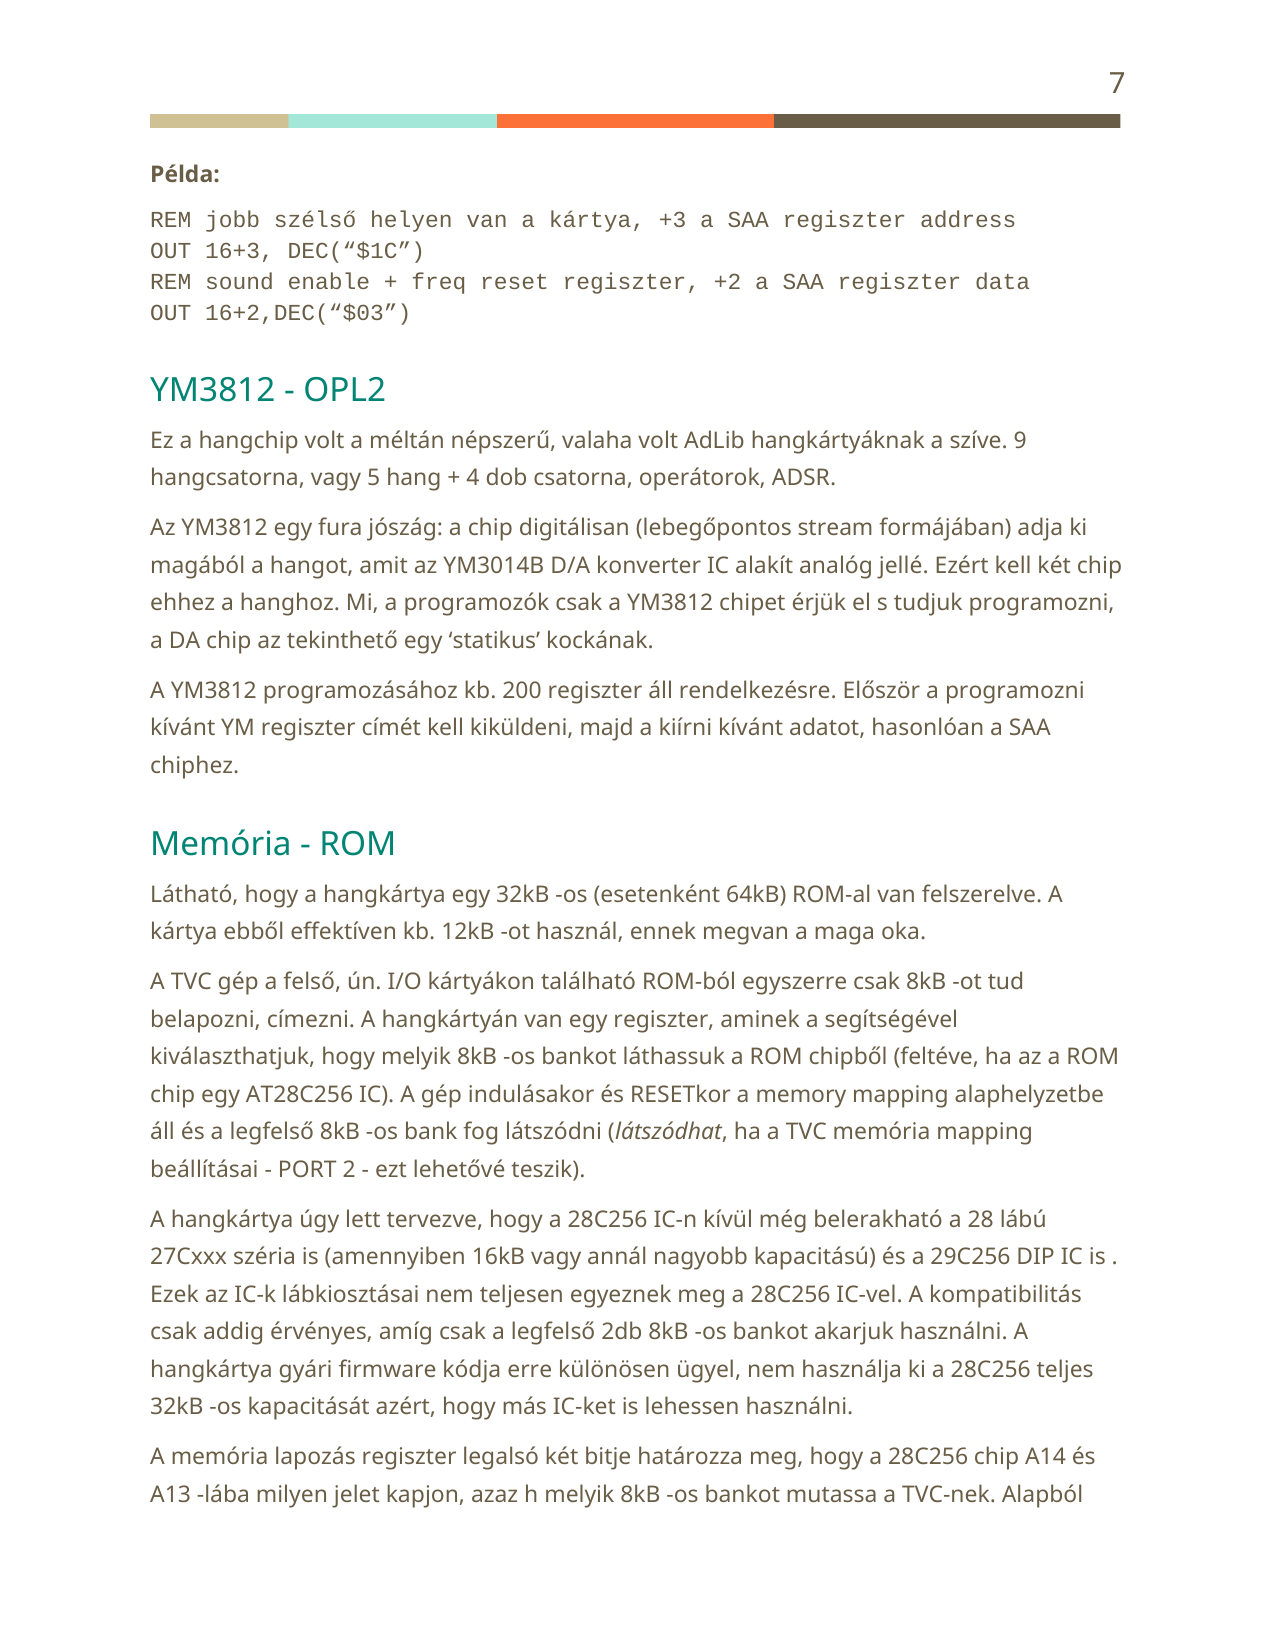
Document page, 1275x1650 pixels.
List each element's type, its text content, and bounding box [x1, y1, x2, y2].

text Példa: [150, 158, 1125, 190]
subtitle Memória - ROM [150, 820, 1125, 865]
subtitle YM3812 - OPL2 [150, 366, 1125, 411]
text REM jobb szélső helyen van a kártya, +3 a SAA regiszter address OUT 16+3, DEC(“$1C”) REM sound enable + freq reset regiszter, +2 a SAA regiszter data OUT 16+2,DEC(“$03”) [150, 208, 1125, 327]
text Látható, hogy a hangkártya egy 32kB -os (esetenként 64kB) ROM-al van felszerelve. A kártya ebből effektíven kb. 12kB -ot használ, ennek megvan a maga oka. [150, 878, 1125, 946]
text A memória lapozás regiszter legalsó két bitje határozza meg, hogy a 28C256 chip A14 és A13 -lába milyen jelet kapjon, azaz h melyik 8kB -os bankot mutassa a TVC-nek. Alapból [150, 1440, 1125, 1509]
picture [150, 114, 1121, 128]
text Az YM3812 egy fura jószág: a chip digitálisan (lebegőpontos stream formájában) adja ki magából a hangot, amit az YM3014B D/A konverter IC alakít analóg jellé. Ezért kell két chip ehhez a hanghoz. Mi, a programozók csak a YM3812 chipet érjük el s tudjuk programozni, a DA chip az tekinthető egy ‘statikus’ kockának. [150, 511, 1125, 655]
text Ez a hangchip volt a méltán népszerű, valaha volt AdLib hangkártyáknak a szíve. 9 hangcsatorna, vagy 5 hang + 4 dob csatorna, operátorok, ADSR. [150, 424, 1125, 493]
text A hangkártya úgy lett tervezve, hogy a 28C256 IC-n kívül még belerakható a 28 lábú 27Cxxx széria is (amennyiben 16kB vagy annál nagyobb kapacitású) és a 29C256 DIP IC is . Ezek az IC-k lábkiosztásai nem teljesen egyeznek meg a 28C256 IC-vel. A kompatibilitás csak addig érvényes, amíg csak a legfelső 2db 8kB -os bankot akarjuk használni. A hangkártya gyári firmware kódja erre különösen ügyel, nem használja ki a 28C256 teljes 32kB -os kapacitását azért, hogy más IC-ket is lehessen használni. [150, 1203, 1125, 1421]
text A YM3812 programozásához kb. 200 regiszter áll rendelkezésre. Először a programozni kívánt YM regiszter címét kell kiküldeni, majd a kiírni kívánt adatot, hasonlóan a SAA chiphez. [150, 674, 1125, 780]
text A TVC gép a felső, ún. I/O kártyákon található ROM-ból egyszerre csak 8kB -ot tud belapozni, címezni. A hangkártyán van egy regiszter, aminek a segítségével kiválaszthatjuk, hogy melyik 8kB -os bankot láthassuk a ROM chipből (feltéve, ha az a ROM chip egy AT28C256 IC). A gép indulásakor és RESETkor a memory mapping alaphelyzetbe áll és a legfelső 8kB -os bank fog látszódni (látszódhat, ha a TVC memória mapping beállításai - PORT 2 - ezt lehetővé teszik). [150, 965, 1125, 1184]
